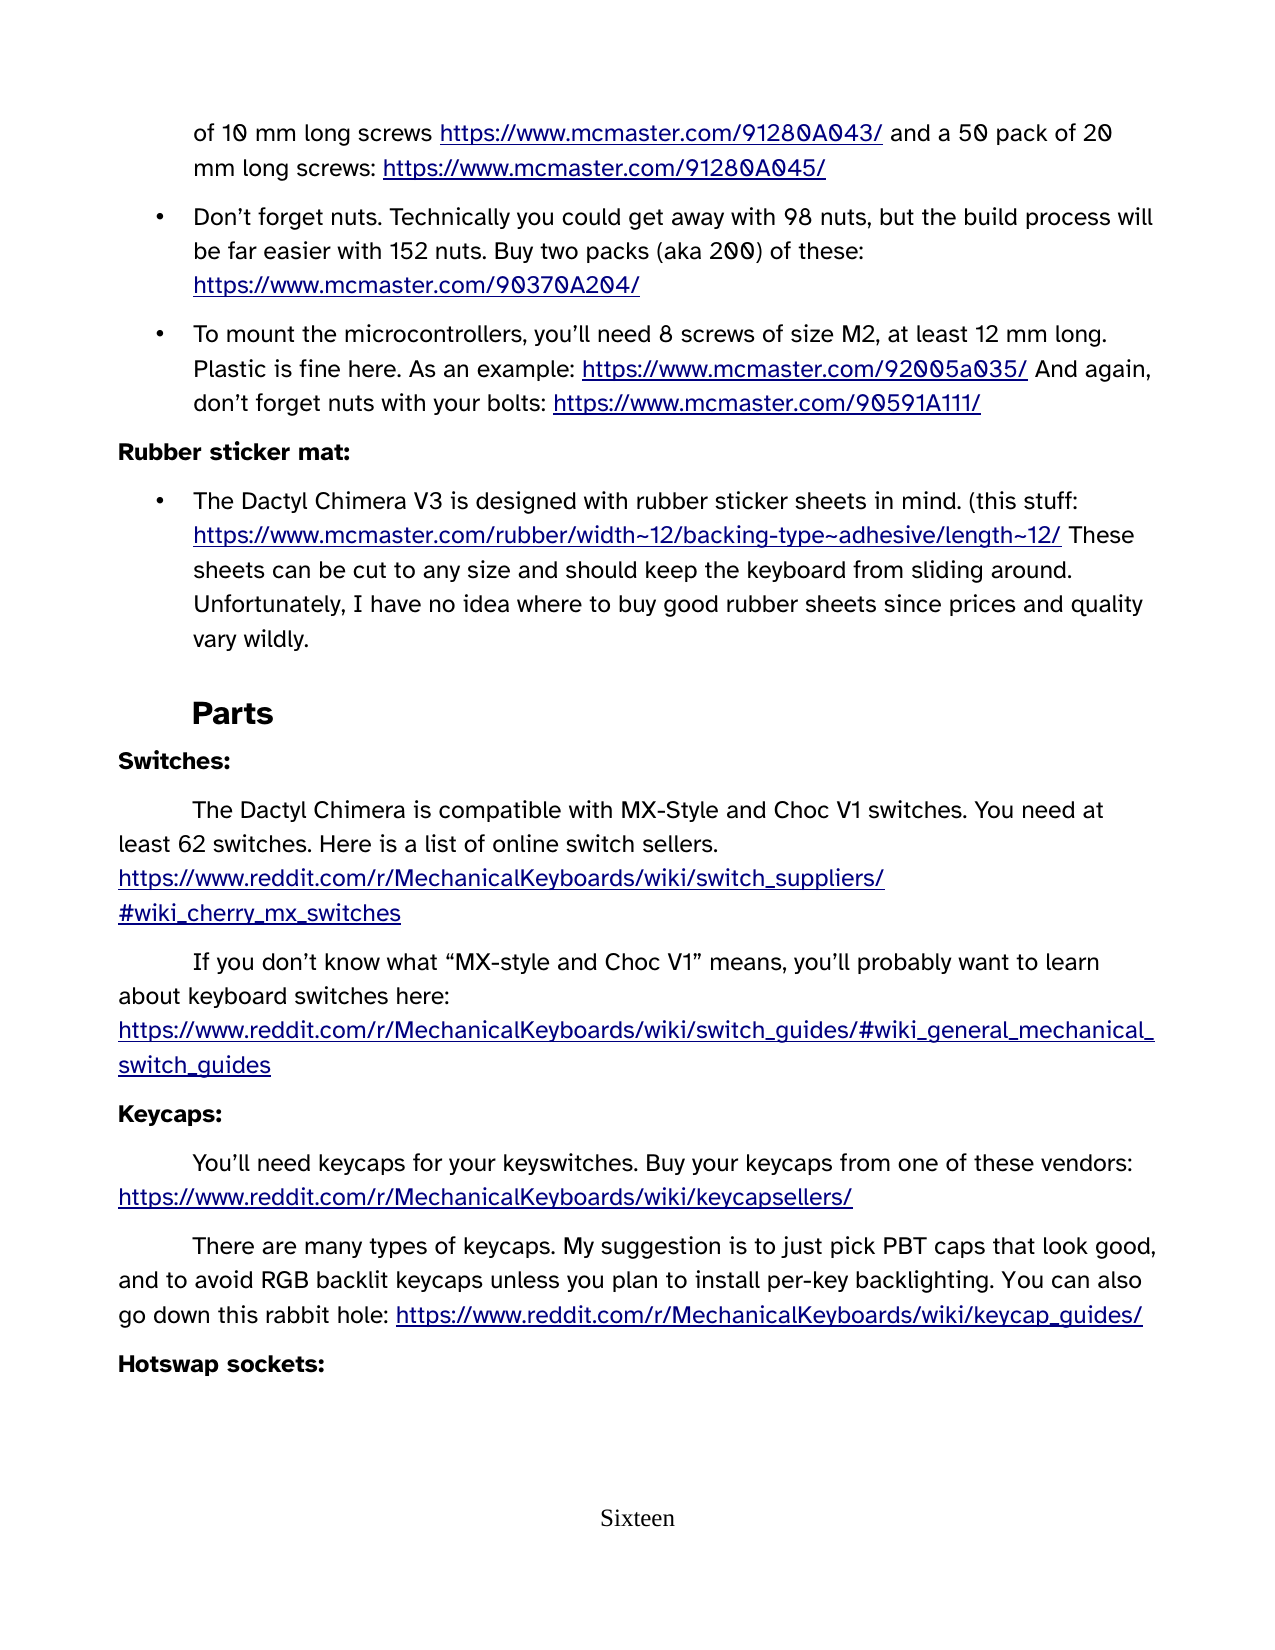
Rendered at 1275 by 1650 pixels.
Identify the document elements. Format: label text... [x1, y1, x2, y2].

text The Dactyl Chimera is compatible with MX-Style and Choc V1 switches. You need at least 62 switches. Here is a list of online switch sellers. https://www.reddit.com/r/MechanicalKeyboards/wiki/switch_suppliers/#wiki_cherry_mx_switches [118, 794, 1157, 927]
list of 10 mm long screws https://www.mcmaster.com/91280A043/ and a 50 pack of 20 mm long screws: https://www.mcmaster.com/91280A045/ [156, 118, 1157, 182]
subtitle Parts [118, 693, 1157, 733]
list Don’t forget nuts. Technically you could get away with 98 nuts, but the build process will be far easier with 152 nuts. Buy two packs (aka 200) of these: https://www.mcmaster.com/90370A204/ [156, 201, 1157, 300]
text Hotswap sockets: [118, 1349, 1157, 1378]
text If you don’t know what “MX-style and Choc V1” means, you’ll probably want to learn about keyboard switches here: https://www.reddit.com/r/MechanicalKeyboards/wiki/switch_guides/#wiki_general_mechanical_switch_guides [118, 947, 1157, 1079]
text Rubber sticker mat: [118, 437, 1157, 467]
list The Dactyl Chimera V3 is designed with rubber sticker sheets in mind. (this stuff: https://www.mcmaster.com/rubber/width~12/backing-type~adhesive/length~12/ These sheets can be cut to any size and should keep the keyboard from sliding around. Unfortunately, I have no idea where to buy good rubber sheets since prices and quality vary wildly. [156, 486, 1157, 653]
text Switches: [118, 746, 1157, 775]
list To mount the microcontrollers, you’ll need 8 screws of size M2, at least 12 mm long. Plastic is fine here. As an example: https://www.mcmaster.com/92005a035/ And again, don’t forget nuts with your bolts: https://www.mcmaster.com/90591A111/ [156, 319, 1157, 418]
text You’ll need keycaps for your keyswitches. Buy your keycaps from one of these vendors: https://www.reddit.com/r/MechanicalKeyboards/wiki/keycapsellers/ [118, 1148, 1157, 1212]
text There are many types of keycaps. My suggestion is to just pick PBT caps that look good, and to avoid RGB backlit keycaps unless you plan to install per-key backlighting. You can also go down this rabbit hole: https://www.reddit.com/r/MechanicalKeyboards/wiki/keycap_guides/ [118, 1231, 1157, 1329]
text Keycaps: [118, 1099, 1157, 1128]
